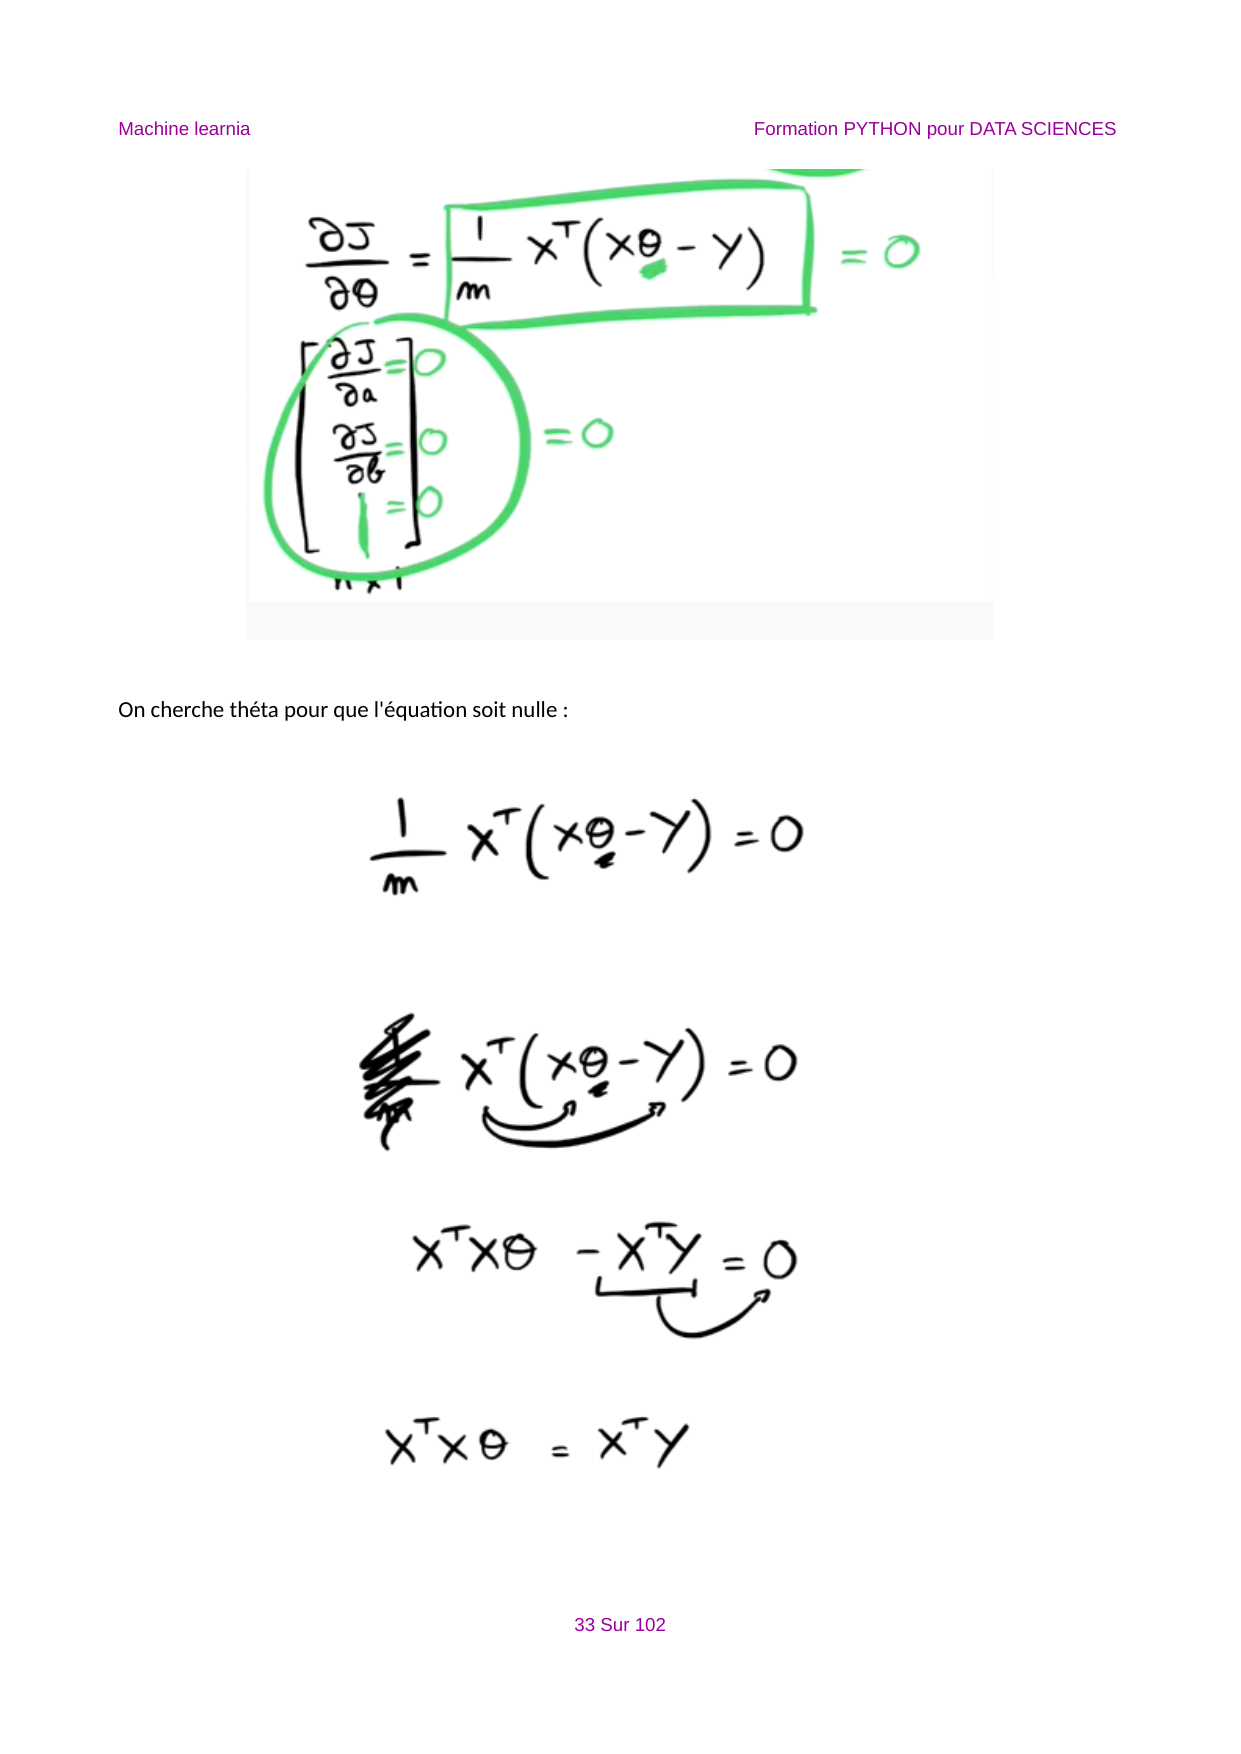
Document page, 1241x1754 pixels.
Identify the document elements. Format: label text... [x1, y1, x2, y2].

picture [344, 751, 896, 966]
picture [245, 169, 995, 640]
text On cherche théta pour que l'équation soit nulle : [118, 696, 1122, 724]
picture [333, 993, 907, 1535]
